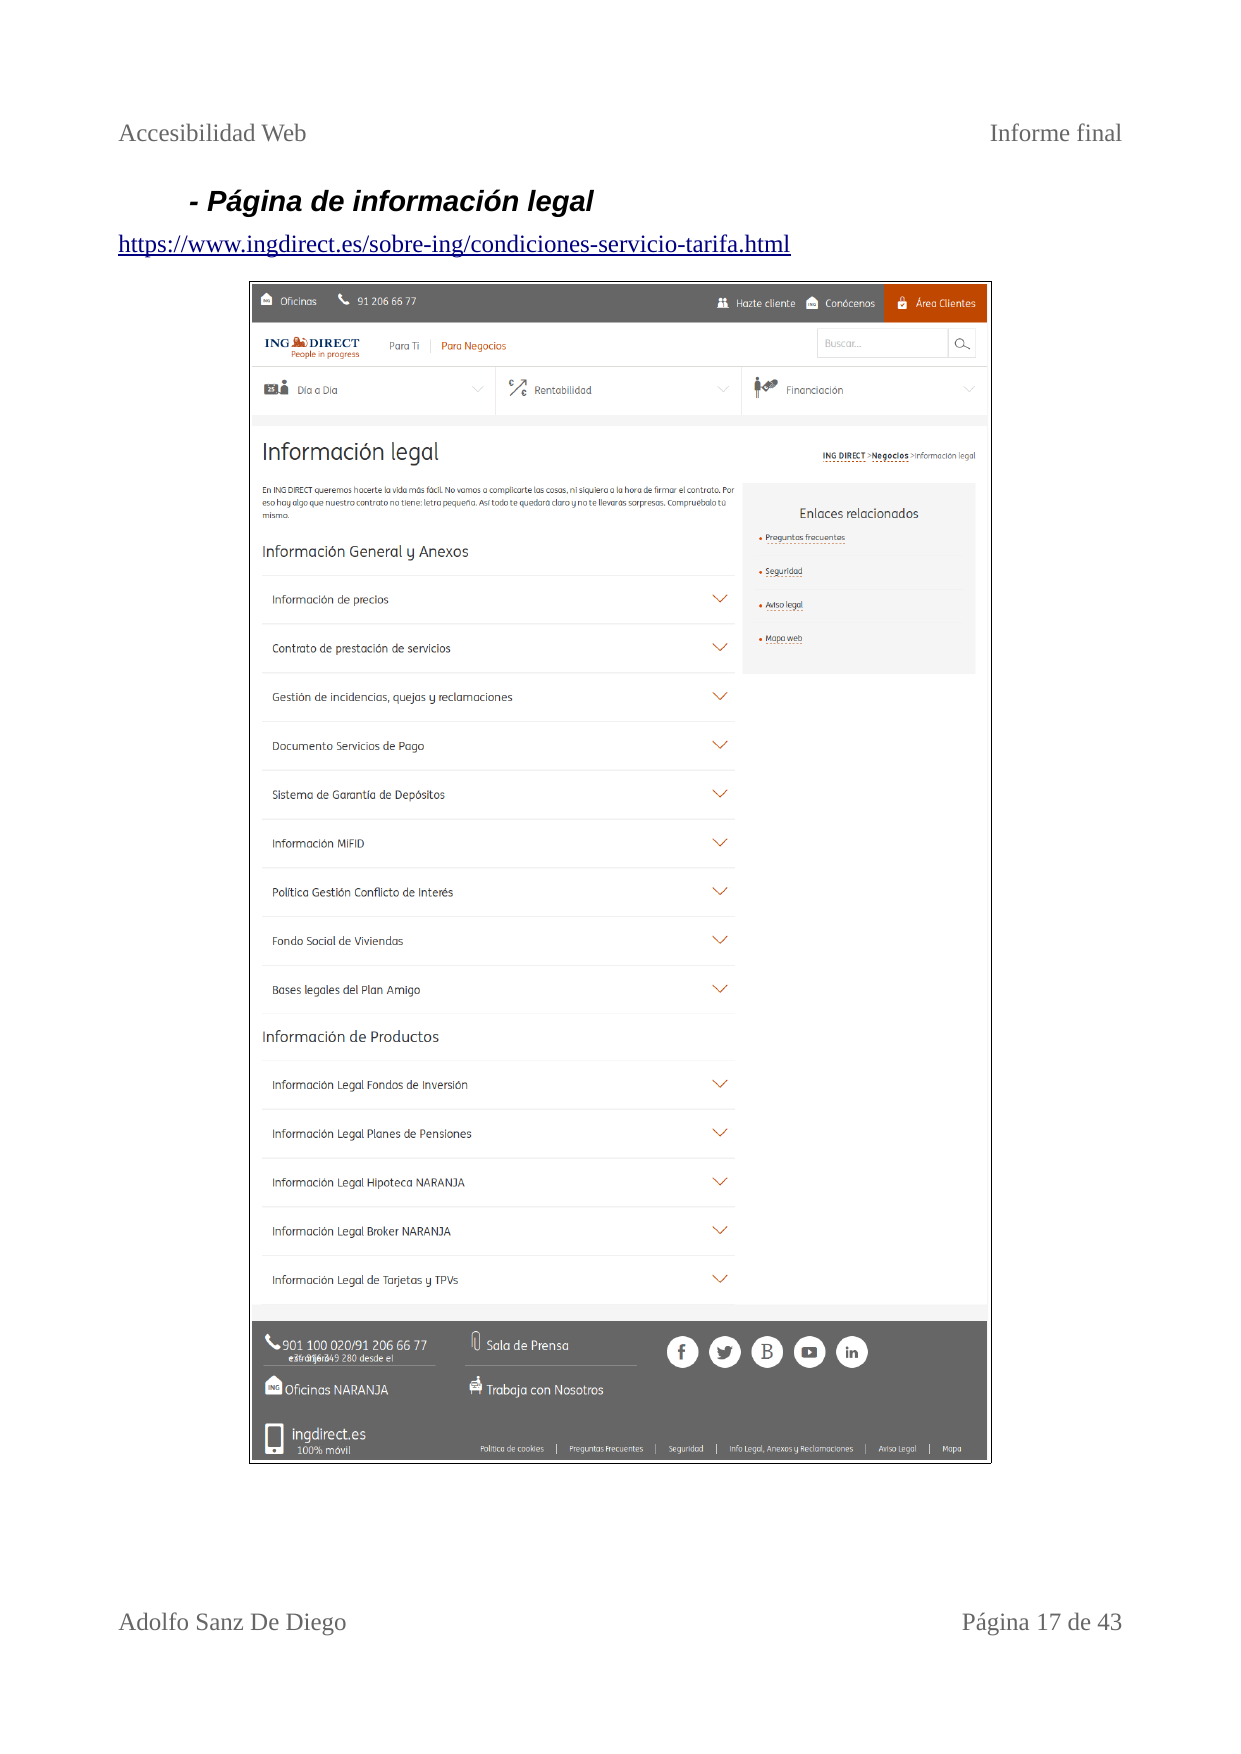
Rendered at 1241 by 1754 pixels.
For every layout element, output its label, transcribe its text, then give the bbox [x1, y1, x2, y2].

subtitle Página de información legal [189, 184, 1122, 217]
picture [252, 284, 989, 1460]
text https://www.ingdirect.es/sobre-ing/condiciones-servicio-tarifa.html [118, 229, 1122, 258]
